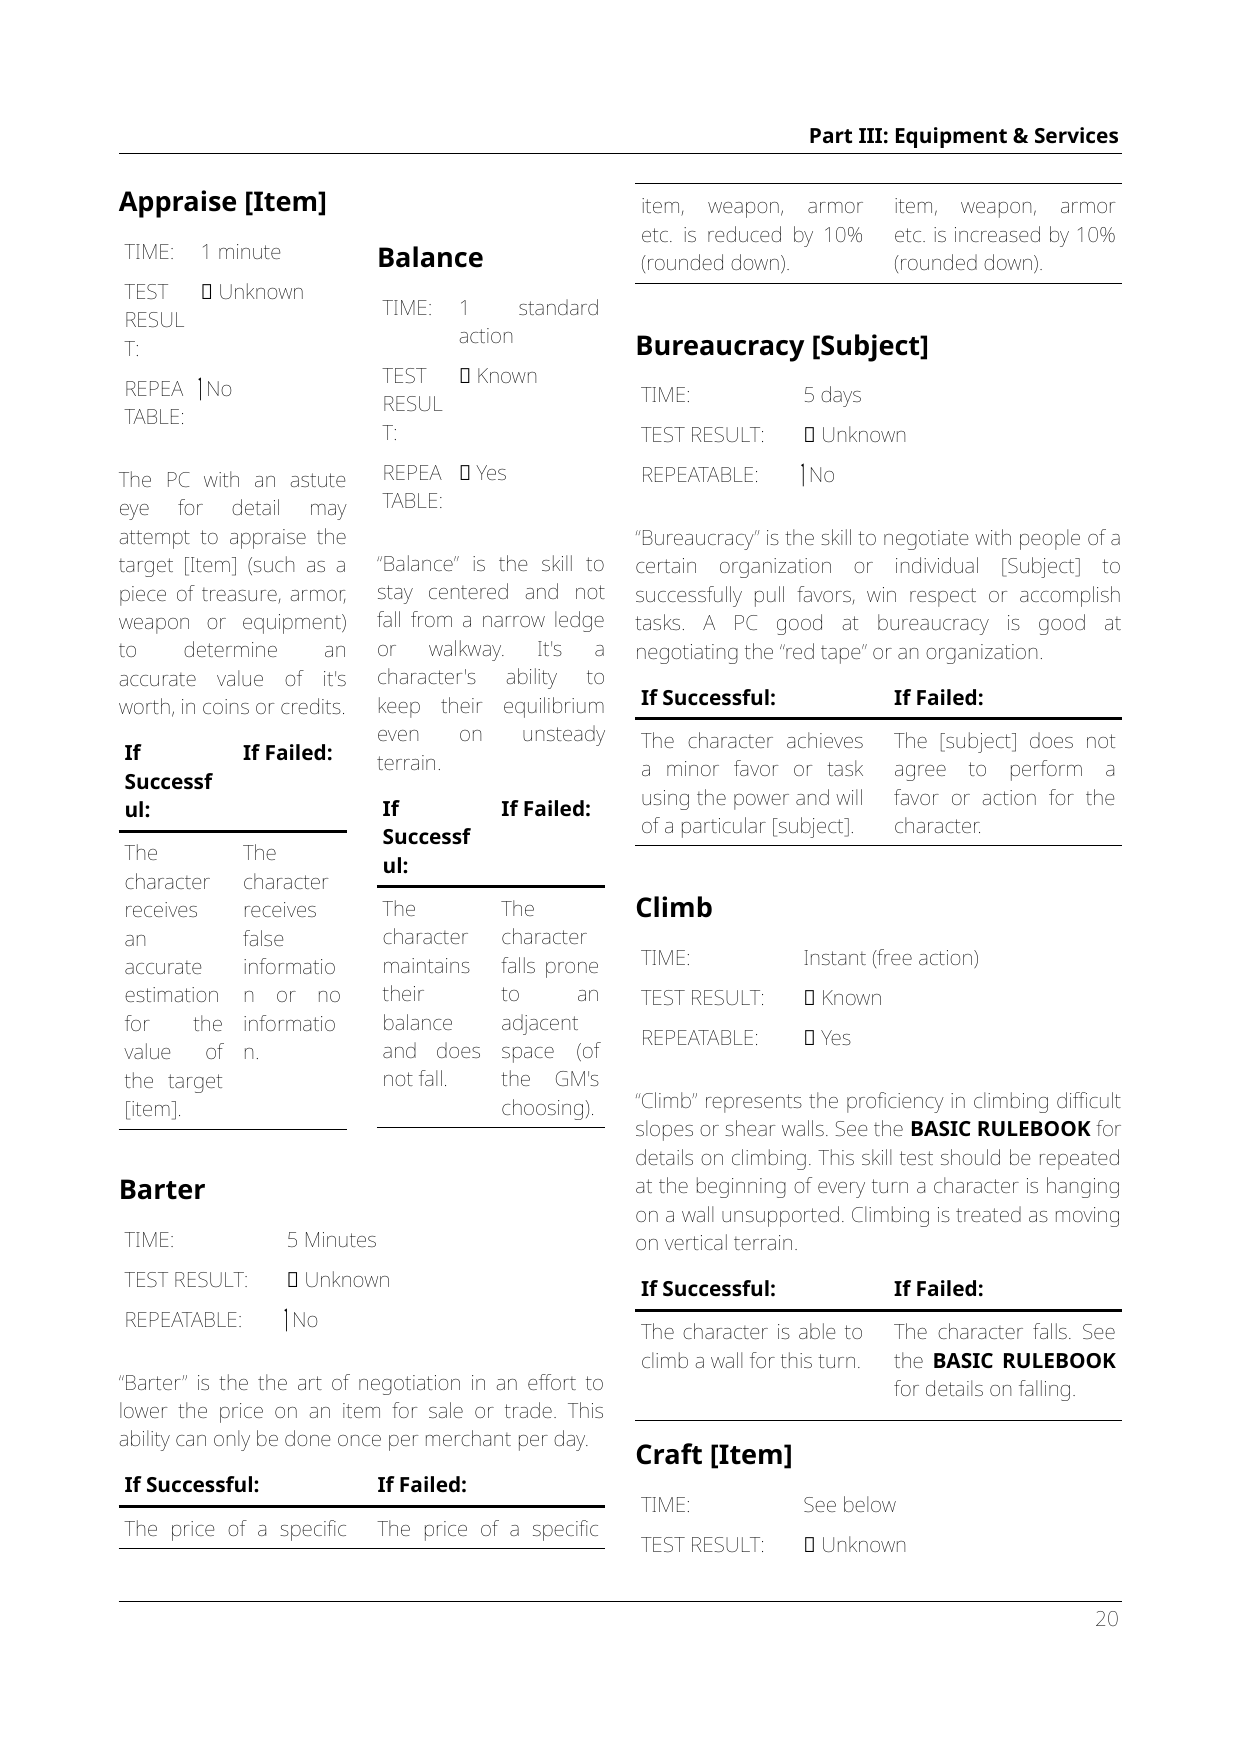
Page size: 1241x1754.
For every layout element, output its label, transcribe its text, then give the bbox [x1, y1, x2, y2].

table_header 5 Minutes [281, 1220, 605, 1259]
table_cell item, weapon, armor etc. is increased by 10% (rounded down). [888, 184, 1122, 282]
text Craft [Item] [635, 1435, 1122, 1472]
text Balance [377, 238, 605, 275]
table_cell  No [797, 455, 1122, 494]
table_cell The price of a specific [372, 1508, 605, 1548]
table_header 5 days [797, 375, 1122, 415]
table_cell TEST RESULT: [635, 978, 797, 1018]
table_cell REPEATABLE: [119, 368, 194, 436]
table_header TIME: [119, 1220, 281, 1259]
table_cell The character is able to climb a wall for this turn. [635, 1312, 869, 1420]
text Appraise [Item] [118, 183, 347, 219]
table_header TIME: [635, 375, 797, 415]
table_header 1 minute [195, 231, 347, 271]
table_header If Failed: [496, 788, 605, 885]
table_cell  Unknown [195, 271, 347, 368]
table_cell REPEATABLE: [635, 1018, 797, 1057]
table_cell The character receives an accurate estimation for the value of the target [item]. [119, 833, 228, 1128]
table_header TIME: [635, 938, 797, 978]
table_cell  Unknown [797, 415, 1122, 455]
table_header [869, 1269, 888, 1308]
table_header If Failed: [372, 1465, 605, 1505]
text Barter [118, 1171, 605, 1207]
table_cell TEST RESULT: [635, 1524, 797, 1564]
table_header [487, 788, 496, 885]
table_header If Failed: [888, 1269, 1122, 1308]
table_cell item, weapon, armor etc. is reduced by 10% (rounded down). [635, 184, 869, 282]
table_header If Failed: [888, 677, 1122, 717]
table_header [869, 677, 888, 717]
table_header If Successful: [119, 733, 228, 829]
table_header TIME: [377, 287, 453, 355]
table_cell REPEATABLE: [377, 452, 453, 520]
text Bureaucracy [Subject] [635, 326, 1122, 363]
table_header [353, 1465, 372, 1505]
table_cell [869, 184, 888, 282]
table_cell The [subject] does not agree to perform a favor or action for the character. [888, 720, 1122, 845]
table_header [229, 733, 237, 829]
table_cell The price of a specific [119, 1508, 353, 1548]
table_cell The character falls prone to an adjacent space (of the GM's choosing). [496, 888, 605, 1127]
text The PC with an astute eye for detail may attempt to appraise the target [Item] (such as a piece of treasure, armor, weapon or equipment) to determine an accurate value of it's worth, in coins or credits. [118, 436, 347, 721]
table_cell [487, 888, 496, 1127]
table_cell [869, 1312, 888, 1420]
table_cell TEST RESULT: [119, 271, 194, 368]
table_cell  Yes [453, 452, 605, 520]
table_cell  Known [453, 355, 605, 452]
table_header TIME: [635, 1484, 797, 1524]
table_cell [869, 720, 888, 845]
text Climb [635, 889, 1122, 926]
table_cell  Known [797, 978, 1122, 1018]
table_header If Successful: [635, 677, 869, 717]
table_header See below [797, 1484, 1122, 1524]
table_header TIME: [119, 231, 194, 271]
text “Climb” represents the proficiency in climbing difficult slopes or shear walls. See the BASIC RULEBOOK for details on climbing. This skill test should be repeated at the beginning of every turn a character is hanging on a wall unsupported. Climbing is treated as moving on vertical terrain. [635, 1057, 1122, 1257]
table_header If Successful: [635, 1269, 869, 1308]
table_cell The character receives false information or no information. [237, 833, 347, 1128]
text “Barter” is the the art of negotiation in an effort to lower the price on an item for sale or trade. This ability can only be done once per merchant per day. [118, 1339, 605, 1453]
table_cell  No [281, 1299, 605, 1339]
text “Bureaucracy” is the skill to negotiate with people of a certain organization or individual [Subject] to successfully pull favors, win respect or accomplish tasks. A PC good at bureaucracy is good at negotiating the “red tape” or an organization. [635, 494, 1122, 665]
table_header If Successful: [119, 1465, 353, 1505]
text “Balance” is the skill to stay centered and not fall from a narrow ledge or walkway. It's a character's ability to keep their equilibrium even on unsteady terrain. [377, 520, 605, 776]
table_cell REPEATABLE: [119, 1299, 281, 1339]
table_cell [229, 833, 237, 1128]
table_cell  Yes [797, 1018, 1122, 1057]
table_cell The character falls. See the BASIC RULEBOOK for details on falling. [888, 1312, 1122, 1420]
table_cell The character maintains their balance and does not fall. [377, 888, 487, 1127]
table_cell  No [195, 368, 347, 436]
table_header If Failed: [237, 733, 347, 829]
table_cell TEST RESULT: [377, 355, 453, 452]
table_cell TEST RESULT: [119, 1259, 281, 1299]
table_header Instant (free action) [797, 938, 1122, 978]
table_cell REPEATABLE: [635, 455, 797, 494]
table_header 1 standard action [453, 287, 605, 355]
table_cell [353, 1508, 372, 1548]
table_header If Successful: [377, 788, 487, 885]
table_cell  Unknown [797, 1524, 1122, 1564]
table_cell TEST RESULT: [635, 415, 797, 455]
table_cell  Unknown [281, 1259, 605, 1299]
table_cell The character achieves a minor favor or task using the power and will of a particular [subject]. [635, 720, 869, 845]
